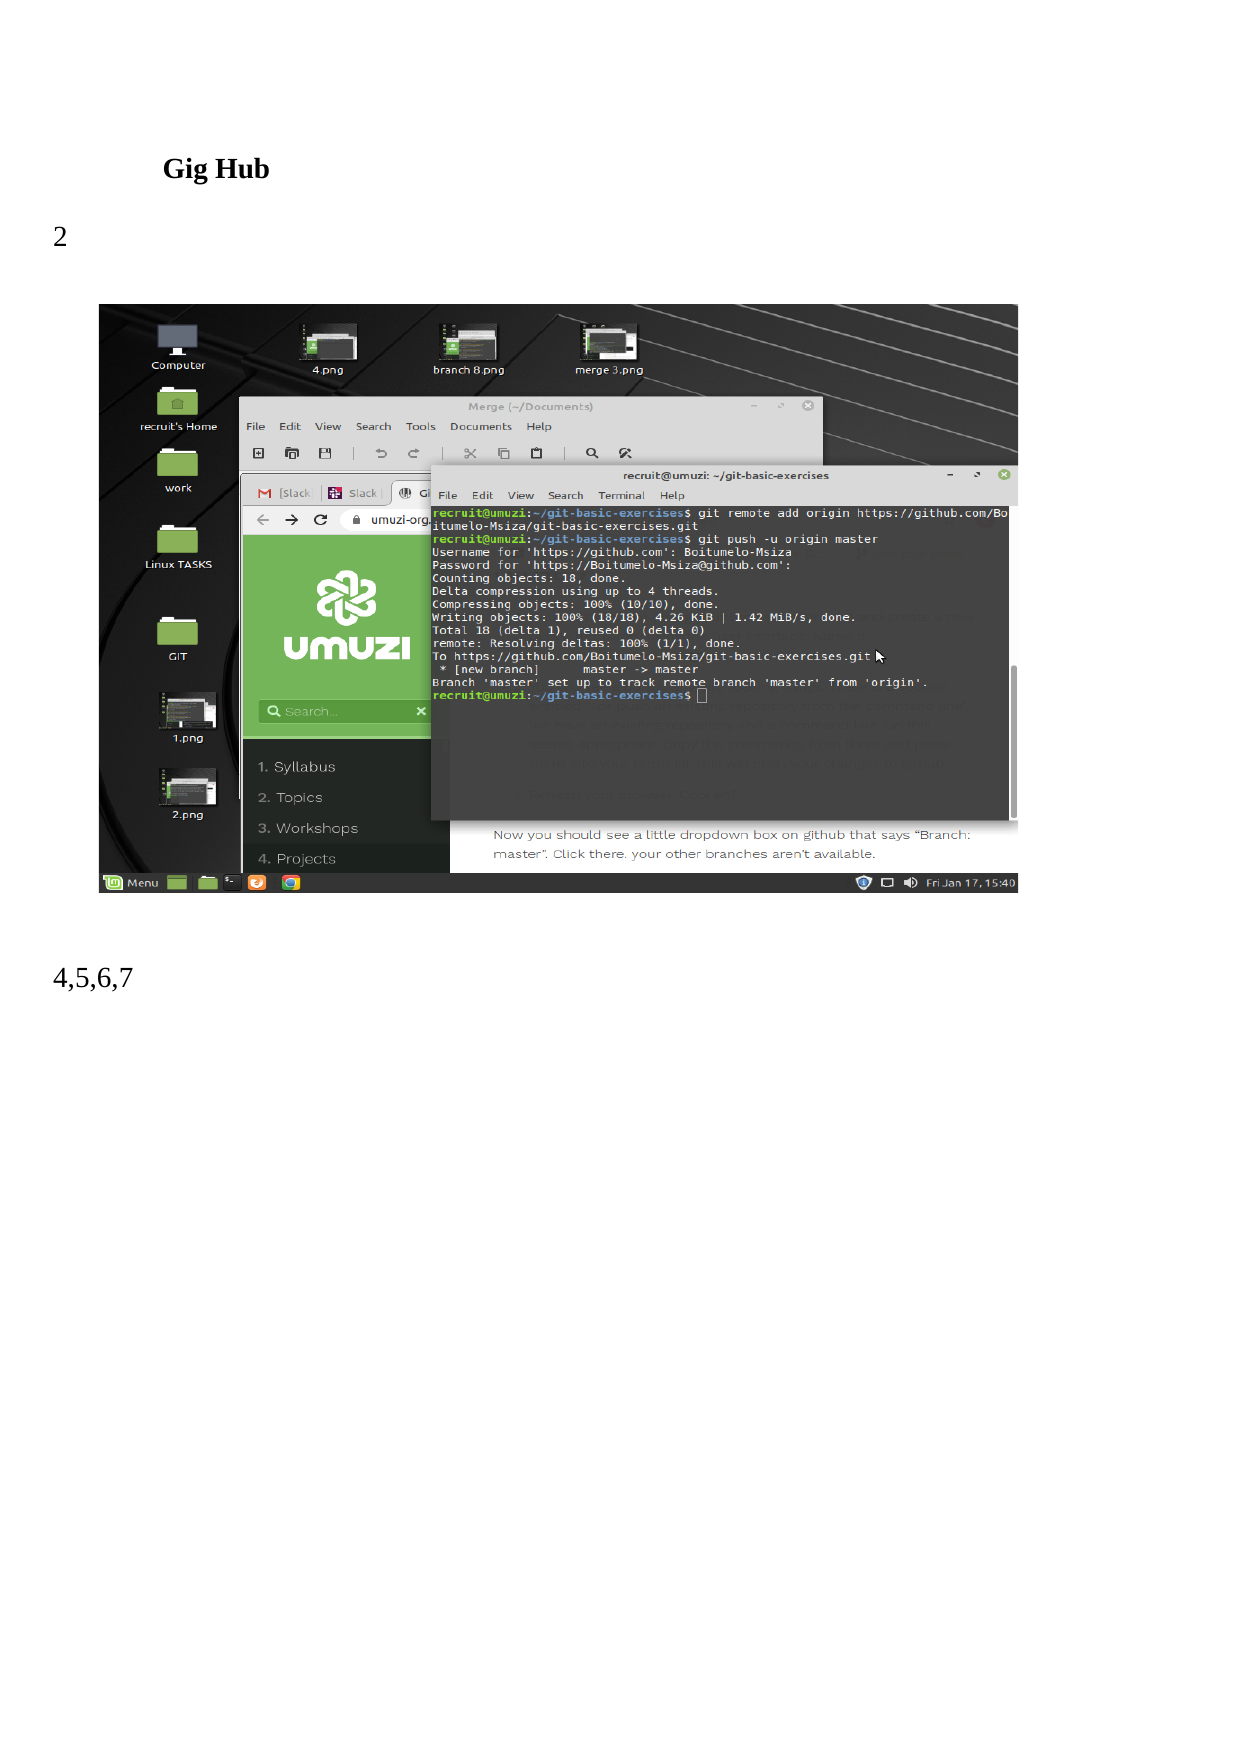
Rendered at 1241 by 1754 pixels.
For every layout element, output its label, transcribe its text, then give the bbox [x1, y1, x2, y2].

text Gig Hub [53, 152, 1123, 185]
text 2 [53, 219, 1123, 252]
picture [98, 304, 1019, 893]
text 4,5,6,7 [53, 960, 1123, 994]
